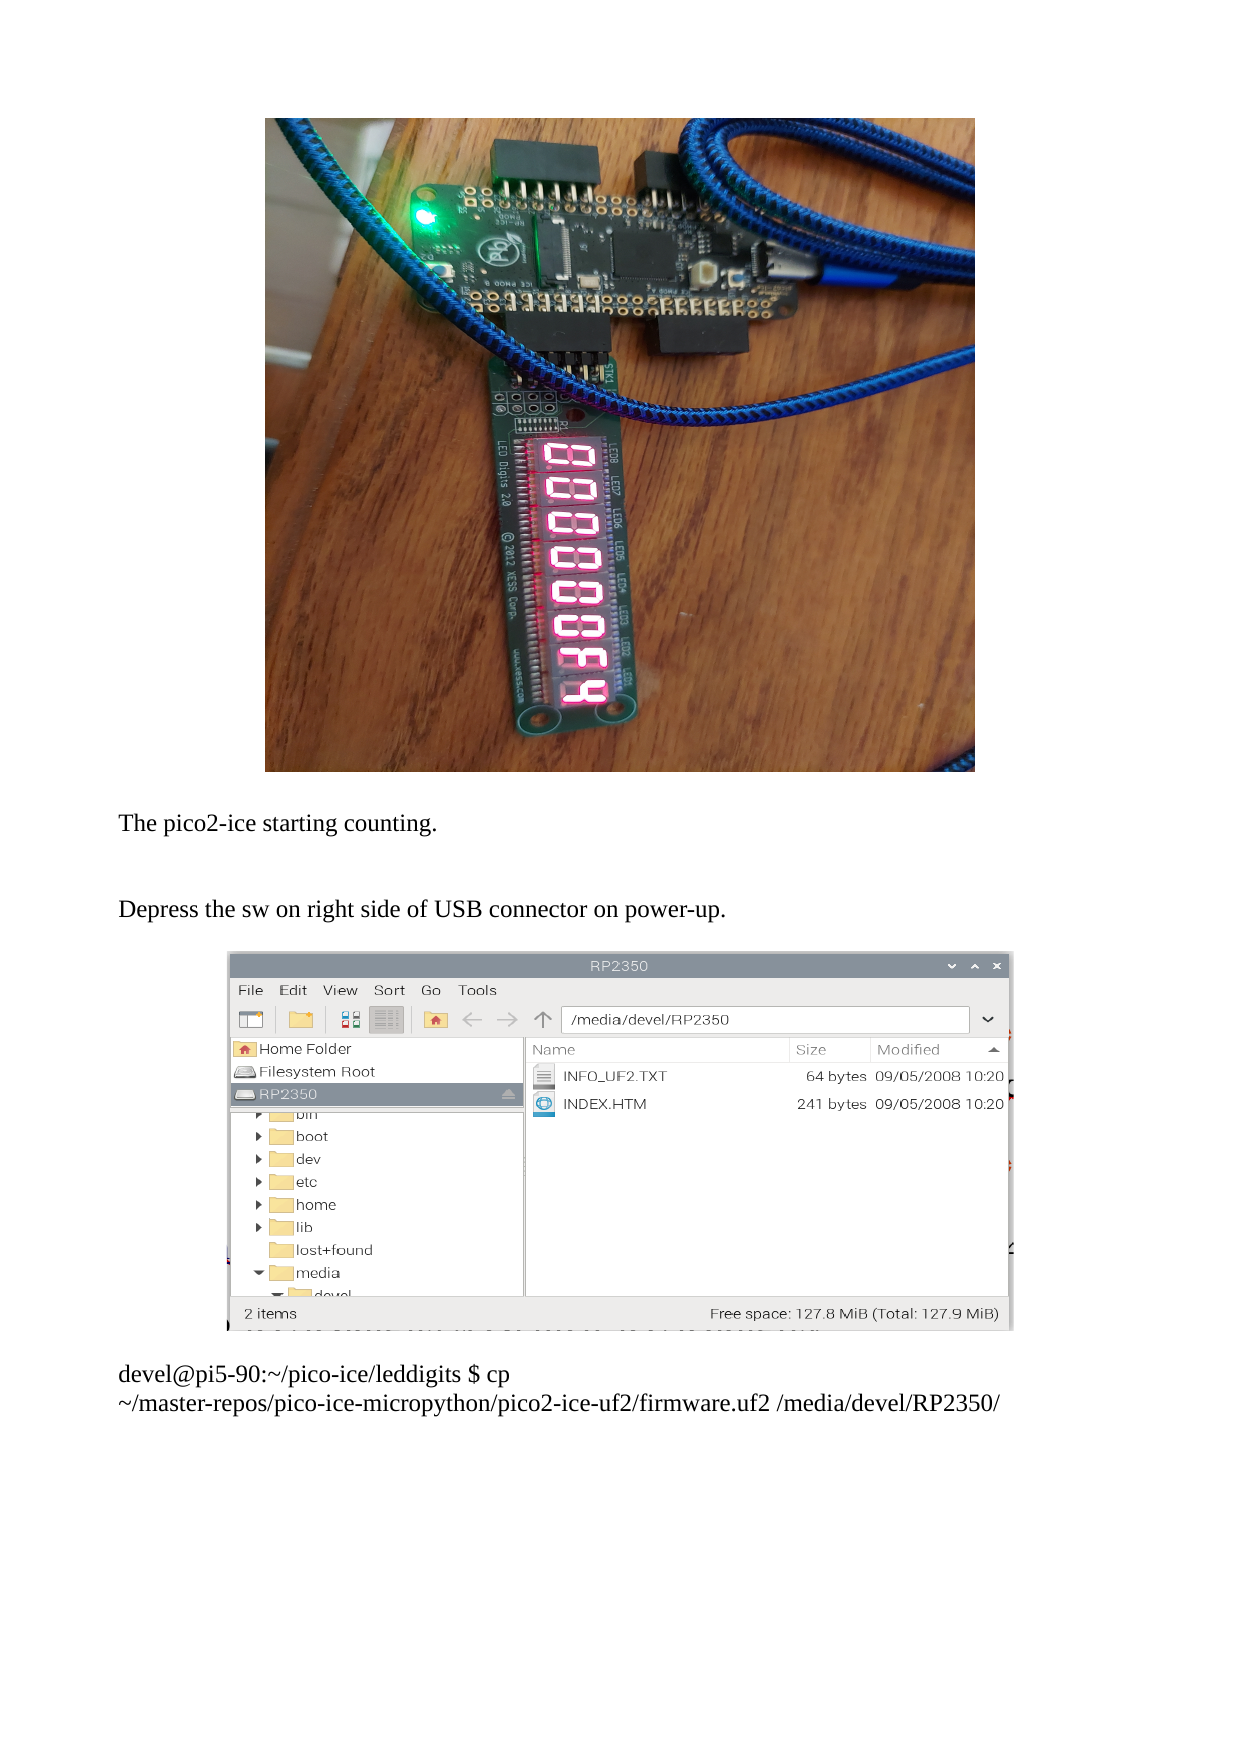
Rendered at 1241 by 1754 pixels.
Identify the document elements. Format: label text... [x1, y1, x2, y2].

text Depress the sw on right side of USB connector on power-up. [118, 894, 1122, 923]
picture [265, 118, 975, 772]
text The pico2-ice starting counting. [118, 808, 1122, 837]
text devel@pi5-90:~/pico-ice/leddigits $ cp ~/master-repos/pico-ice-micropython/pico2-ice-uf2/firmware.uf2 /media/devel/RP2350/ [118, 1359, 1122, 1416]
picture [226, 951, 1014, 1331]
